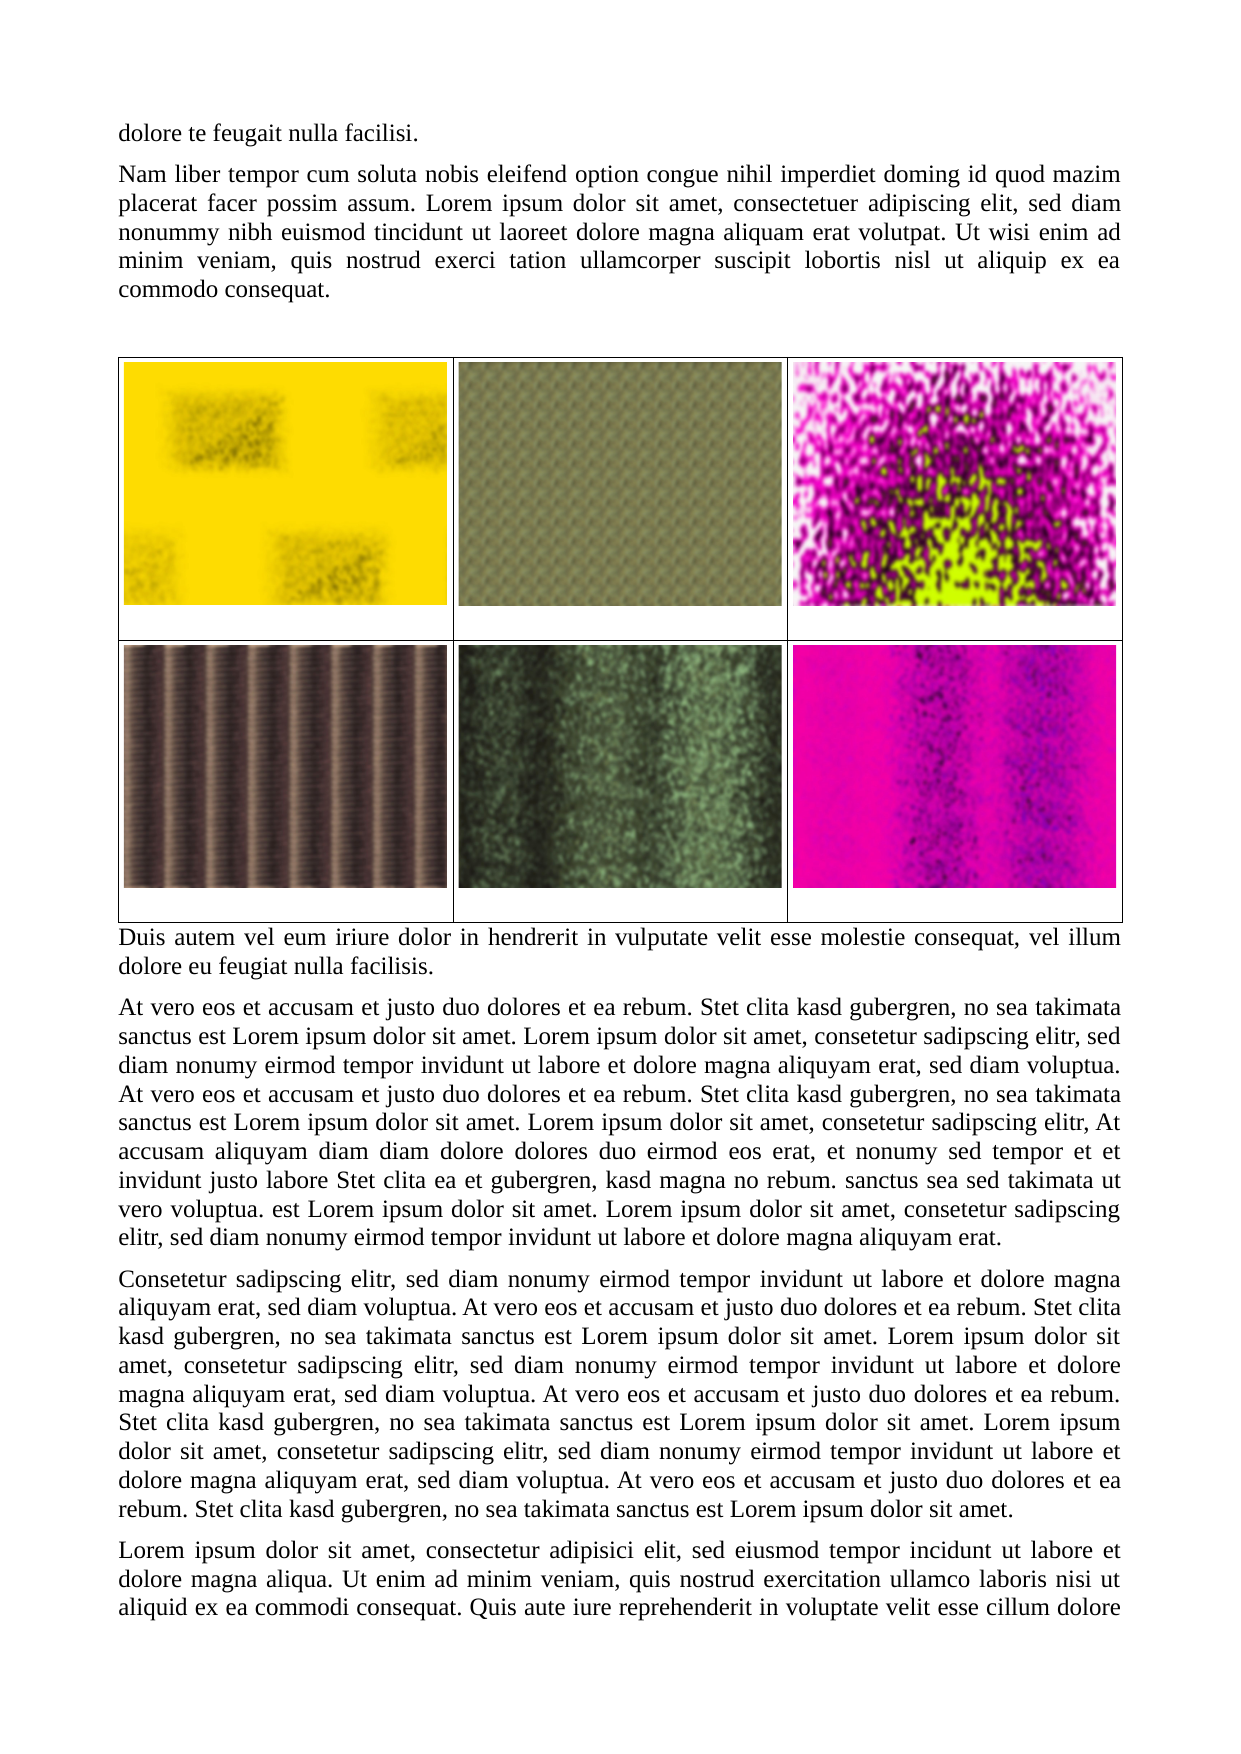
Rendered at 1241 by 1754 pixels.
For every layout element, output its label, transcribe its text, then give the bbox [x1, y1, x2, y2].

table_header [454, 358, 787, 639]
picture [123, 362, 447, 605]
text At vero eos et accusam et justo duo dolores et ea rebum. Stet clita kasd gubergren, no sea takimata sanctus est Lorem ipsum dolor sit amet. Lorem ipsum dolor sit amet, consetetur sadipscing elitr, sed diam nonumy eirmod tempor invidunt ut labore et dolore magna aliquyam erat, sed diam voluptua. At vero eos et accusam et justo duo dolores et ea rebum. Stet clita kasd gubergren, no sea takimata sanctus est Lorem ipsum dolor sit amet. Lorem ipsum dolor sit amet, consetetur sadipscing elitr, At accusam aliquyam diam diam dolore dolores duo eirmod eos erat, et nonumy sed tempor et et invidunt justo labore Stet clita ea et gubergren, kasd magna no rebum. sanctus sea sed takimata ut vero voluptua. est Lorem ipsum dolor sit amet. Lorem ipsum dolor sit amet, consetetur sadipscing elitr, sed diam nonumy eirmod tempor invidunt ut labore et dolore magna aliquyam erat. [118, 992, 1122, 1251]
picture [123, 645, 447, 888]
text Consetetur sadipscing elitr, sed diam nonumy eirmod tempor invidunt ut labore et dolore magna aliquyam erat, sed diam voluptua. At vero eos et accusam et justo duo dolores et ea rebum. Stet clita kasd gubergren, no sea takimata sanctus est Lorem ipsum dolor sit amet. Lorem ipsum dolor sit amet, consetetur sadipscing elitr, sed diam nonumy eirmod tempor invidunt ut labore et dolore magna aliquyam erat, sed diam voluptua. At vero eos et accusam et justo duo dolores et ea rebum. Stet clita kasd gubergren, no sea takimata sanctus est Lorem ipsum dolor sit amet. Lorem ipsum dolor sit amet, consetetur sadipscing elitr, sed diam nonumy eirmod tempor invidunt ut labore et dolore magna aliquyam erat, sed diam voluptua. At vero eos et accusam et justo duo dolores et ea rebum. Stet clita kasd gubergren, no sea takimata sanctus est Lorem ipsum dolor sit amet. [118, 1264, 1122, 1522]
picture [793, 645, 1117, 888]
table_cell [454, 641, 787, 922]
picture [793, 362, 1117, 606]
text Lorem ipsum dolor sit amet, consectetur adipisici elit, sed eiusmod tempor incidunt ut labore et dolore magna aliqua. Ut enim ad minim veniam, quis nostrud exercitation ullamco laboris nisi ut aliquid ex ea commodi consequat. Quis aute iure reprehenderit in voluptate velit esse cillum dolore [118, 1535, 1122, 1621]
picture [458, 645, 782, 888]
table_cell [119, 641, 453, 922]
table_header [119, 358, 453, 639]
text Ut wisi enim ad minim veniam, quis nostrud exerci tation ullamcorper suscipit lobortis nisl ut aliquip ex ea commodo consequat. Duis autem vel eum iriure dolor in hendrerit in vulputate velit esse molestie consequat, vel illum dolore eu feugiat nulla facilisis at vero eros et accumsan et iusto odio dignissim qui blandit praesent luptatum zzril delenit augue duis dolore te feugait nulla facilisi. [118, 118, 1122, 147]
text Nam liber tempor cum soluta nobis eleifend option congue nihil imperdiet doming id quod mazim placerat facer possim assum. Lorem ipsum dolor sit amet, consectetuer adipiscing elit, sed diam nonummy nibh euismod tincidunt ut laoreet dolore magna aliquam erat volutpat. Ut wisi enim ad minim veniam, quis nostrud exerci tation ullamcorper suscipit lobortis nisl ut aliquip ex ea commodo consequat. [118, 159, 1122, 303]
picture [458, 362, 782, 606]
text Duis autem vel eum iriure dolor in hendrerit in vulputate velit esse molestie consequat, vel illum dolore eu feugiat nulla facilisis. [118, 923, 1122, 980]
table_header [788, 358, 1122, 639]
table_cell [788, 641, 1122, 922]
